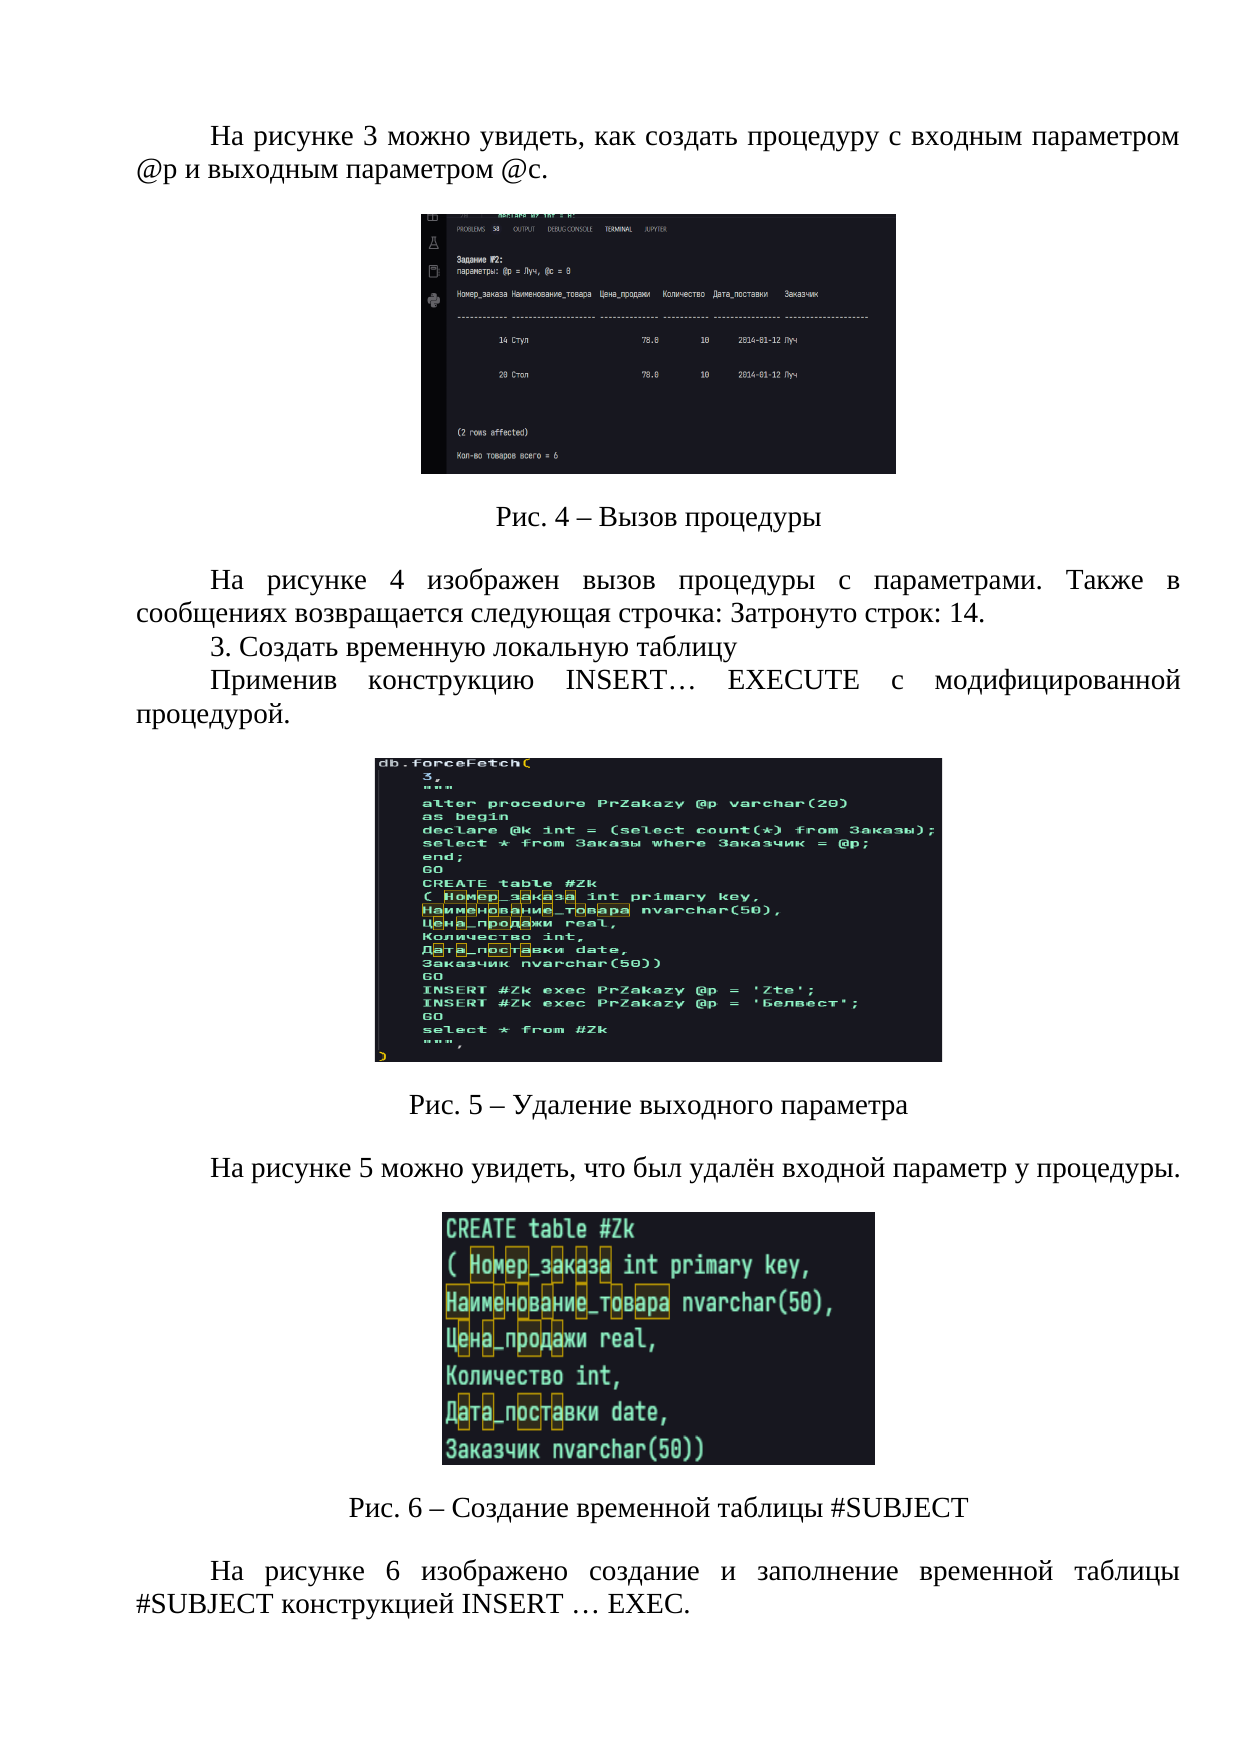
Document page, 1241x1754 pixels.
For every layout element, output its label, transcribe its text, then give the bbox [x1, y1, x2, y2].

picture [421, 214, 896, 474]
text На рисунке 6 изображено создание и заполнение временной таблицы #SUBJECT конструкцией INSERT … EXEC. [136, 1553, 1181, 1620]
text Рис. 4 – Вызов процедуры [136, 499, 1181, 533]
picture [442, 1212, 875, 1465]
text Рис. 6 – Создание временной таблицы #SUBJECT [136, 1490, 1181, 1523]
picture [374, 758, 943, 1062]
text На рисунке 3 можно увидеть, как создать процедуру с входным параметром @p и выходным параметром @c. [136, 118, 1181, 185]
text Рис. 5 – Удаление выходного параметра [136, 1087, 1181, 1121]
text На рисунке 4 изображен вызов процедуры с параметрами. Также в сообщениях возвращается следующая строчка: Затронуто строк: 14. [136, 562, 1181, 629]
text Применив конструкцию INSERT… EXECUTE с модифицированной процедурой. [136, 662, 1181, 729]
text На рисунке 5 можно увидеть, что был удалён входной параметр у процедуры. [136, 1150, 1181, 1183]
text 3. Создать временную локальную таблицу [136, 629, 1181, 662]
